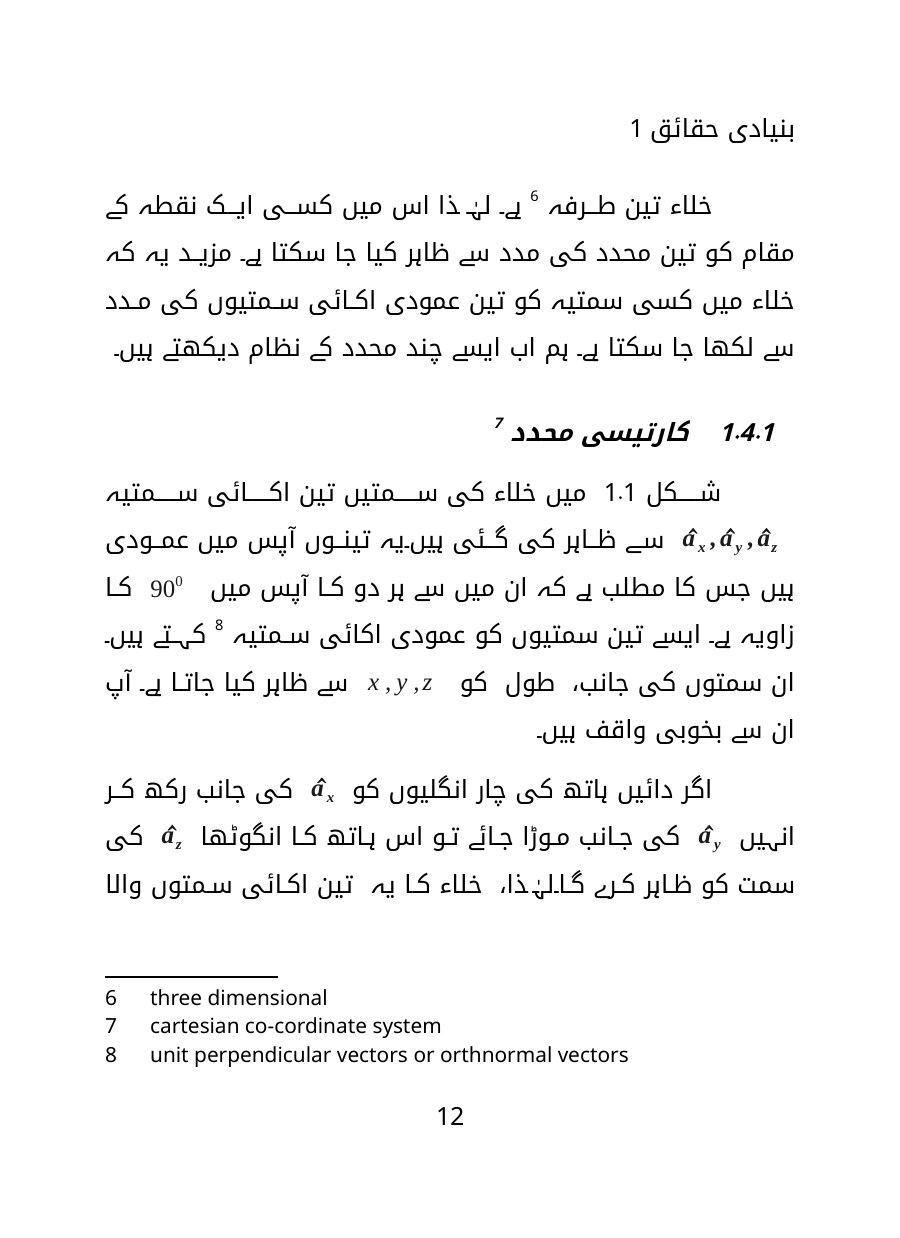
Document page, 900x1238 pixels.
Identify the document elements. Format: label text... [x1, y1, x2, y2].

subtitle کارتیسی محدد [105, 409, 718, 457]
text اگر دائیں ہاتھ کی چار انگلیوں کوکی جانب رکھ کر انہیںکی جانب موڑا جائے تو اس ہاتھ کا انگوٹھاکی سمت کو ظاہر کرے گا۔لہٰذا، خلاء کا یہ تین اکائی سمتوں والا نظام ایک دائیں ہاتھ کا نظام ہے۔ [105, 766, 795, 908]
list cartesian co-cordinate system [105, 1012, 795, 1040]
text شکل 1.1 میں خلاء کی سمتیں تین اکائی سمتیہ سے ظاہر کی گئی ہیں۔یہ تینوں آپس میں عمودی ہیں جس کا مطلب ہے کہ ان میں سے ہر دو کا آپس میں کا زاویہ ہے۔ ایسے تین سمتیوں کو عمودی اکائی سمتیہ کہتے ہیں۔ ان سمتوں کی جانب، طول کو سے ظاہر کیا جاتا ہے۔ آپ ان سے بخوبی واقف ہیں۔ [105, 469, 795, 754]
text خلاء تین طرفہ ہے۔ لہٰذا اس میں کسی ایک نقطہ کے مقام کو تین محدد کی مدد سے ظاہر کیا جا سکتا ہے۔ مزید یہ کہ خلاء میں کسی سمتیہ کو تین عمودی اکائی سمتیوں کی مدد سے لکھا جا سکتا ہے۔ ہم اب ایسے چند محدد کے نظام دیکھتے ہیں۔ [105, 182, 795, 372]
text three dimensional [105, 983, 795, 1012]
text unit perpendicular vectors or orthnormal vectors [105, 1040, 795, 1068]
